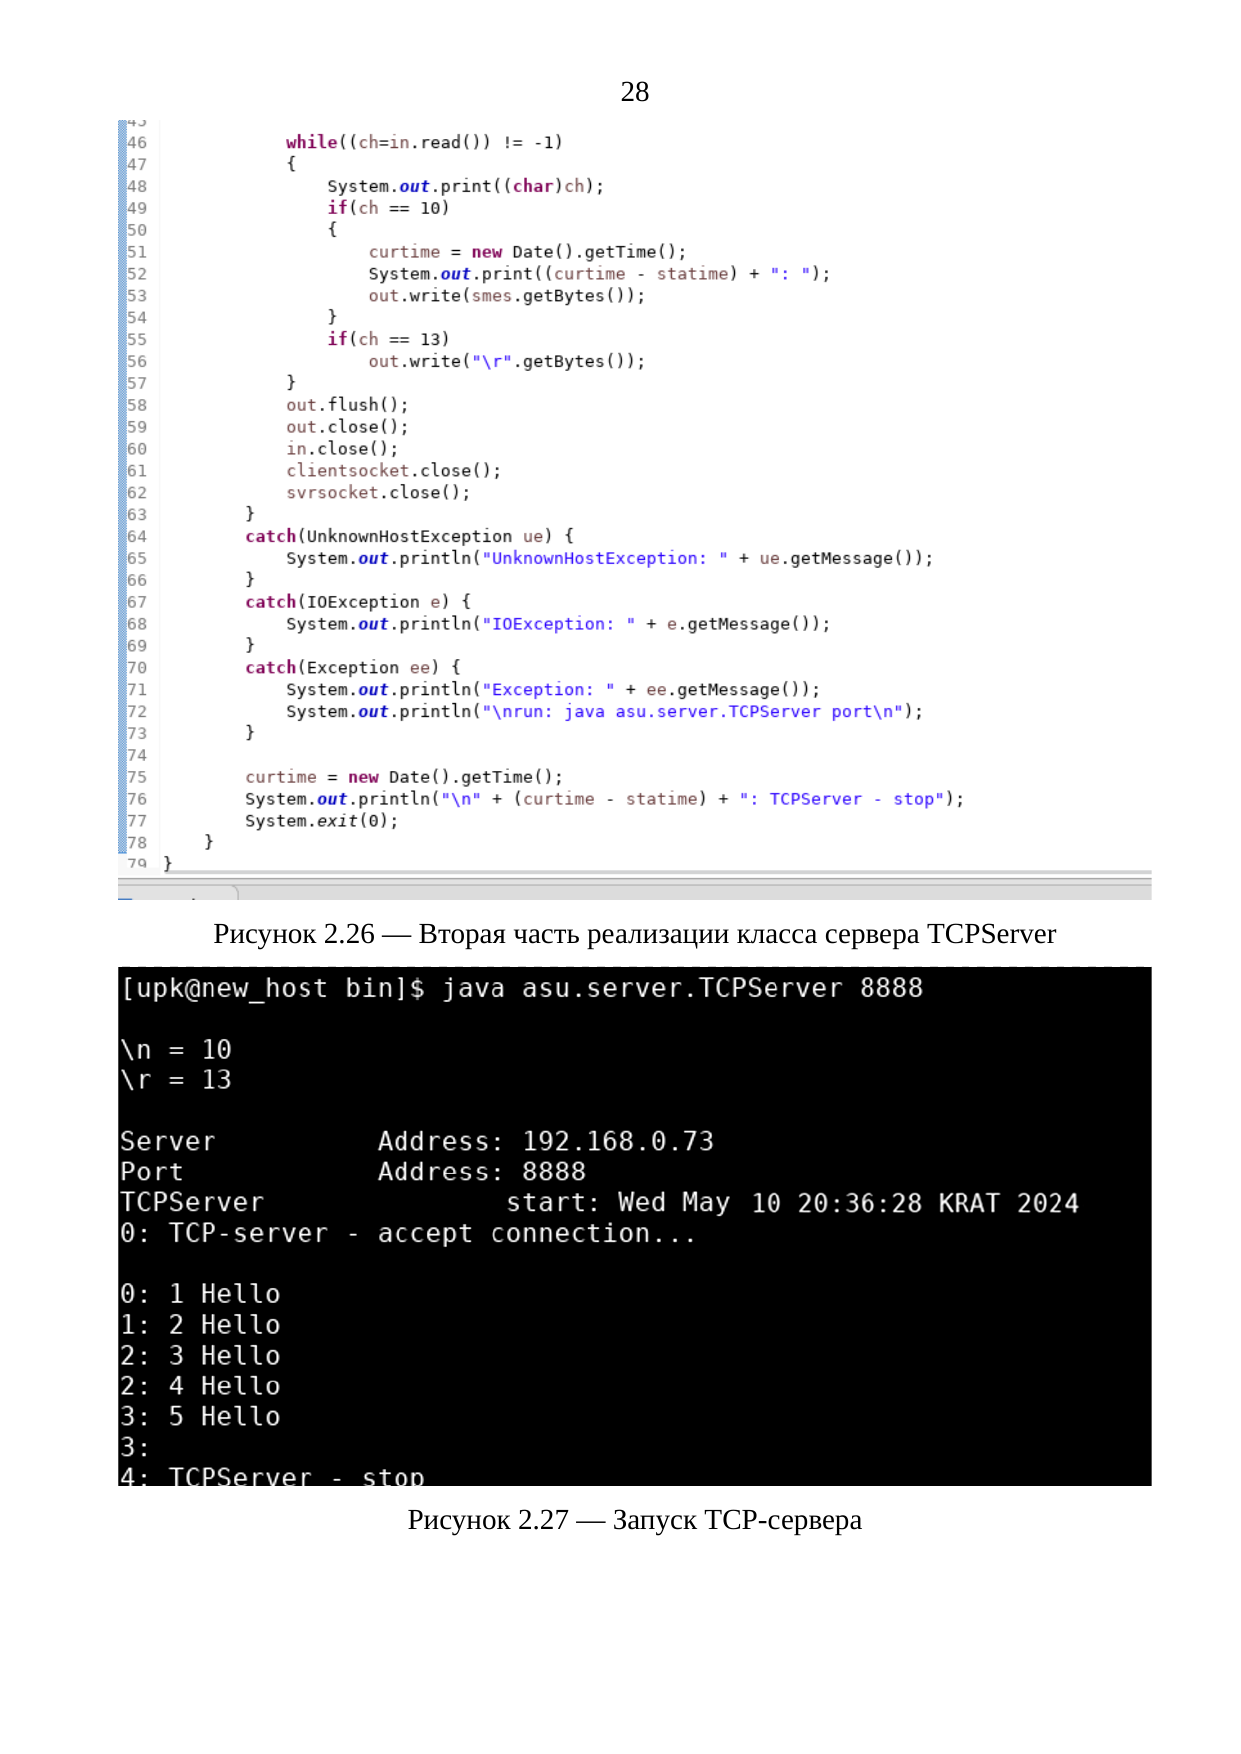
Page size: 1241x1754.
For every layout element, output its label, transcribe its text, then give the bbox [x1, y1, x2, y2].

text [118, 107, 1152, 120]
text Рисунок 2.26 — Вторая часть реализации класса сервера TCPServer [118, 900, 1152, 949]
text Рисунок 2.27 — Запуск TCP-сервера [118, 1502, 1152, 1536]
